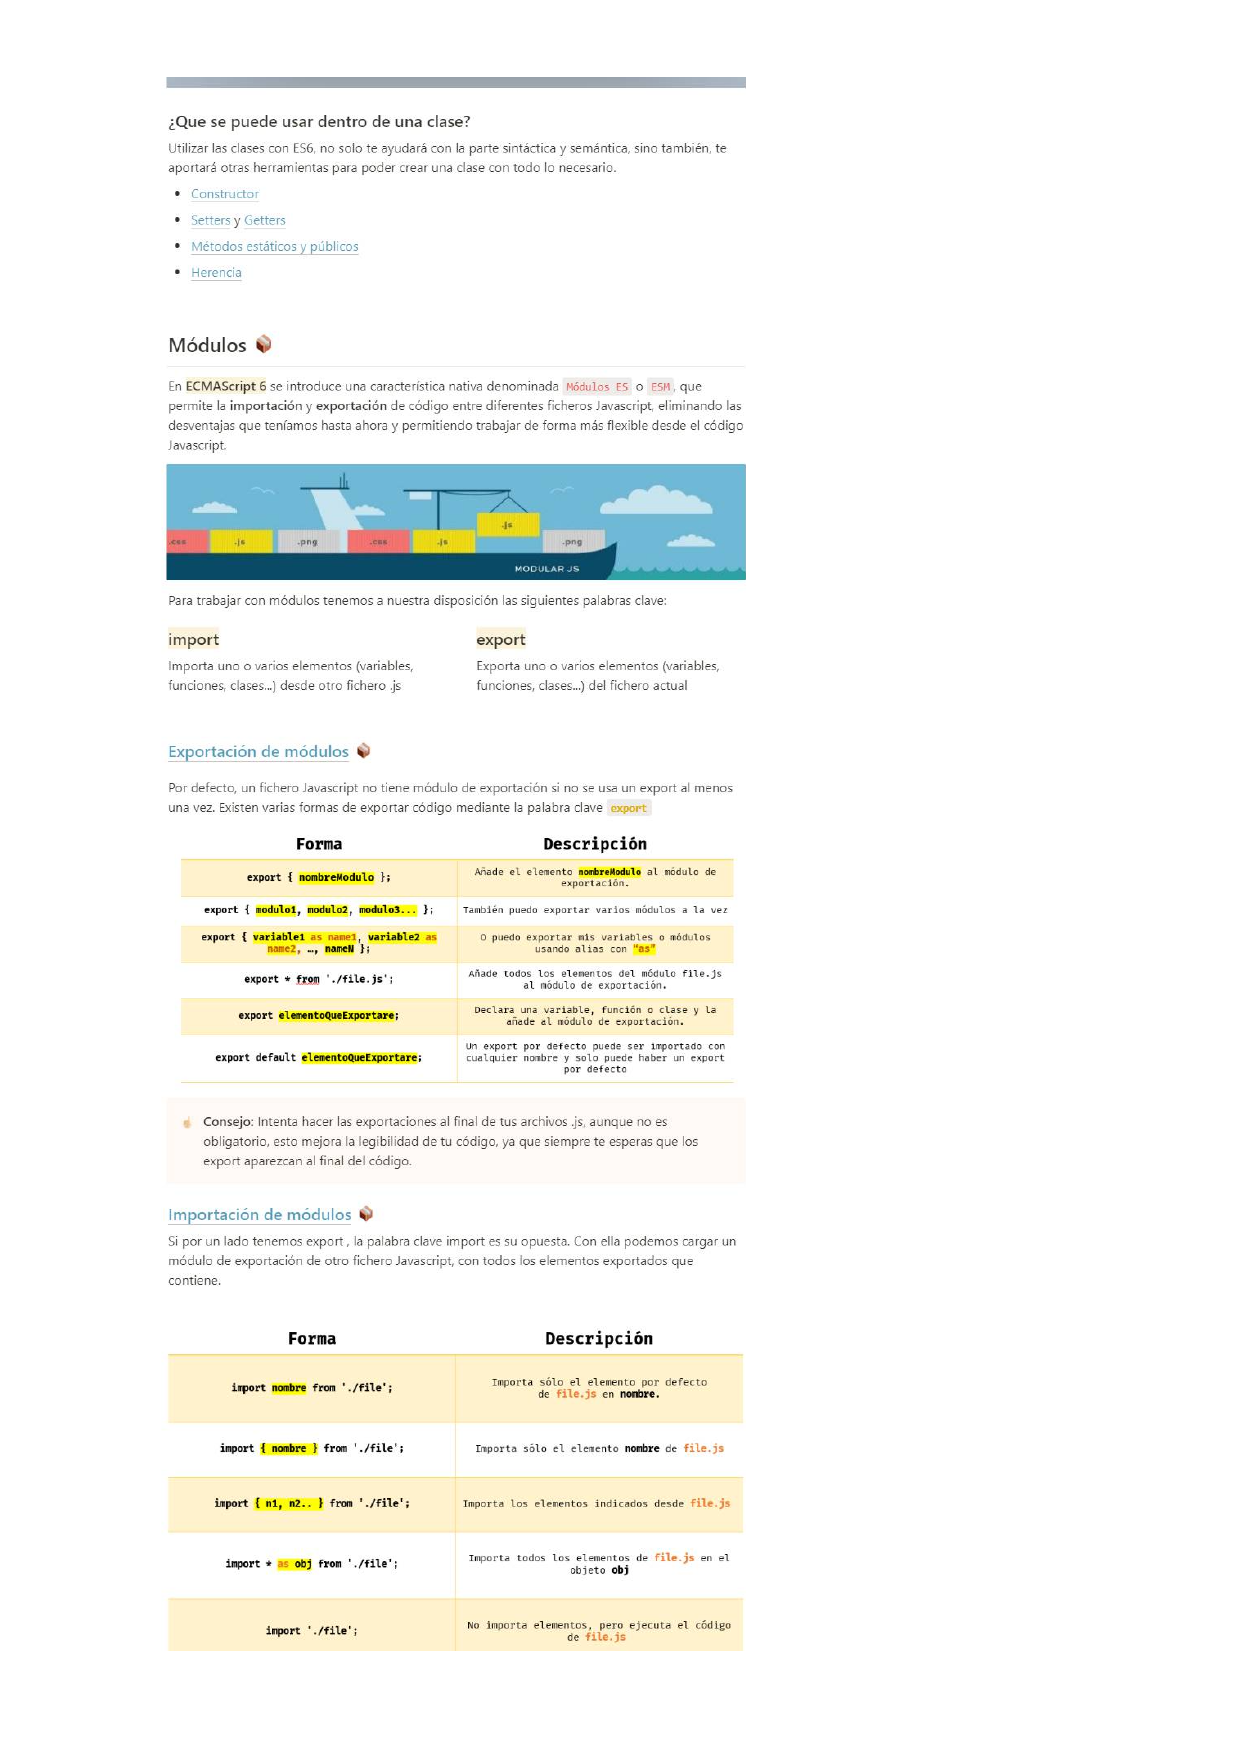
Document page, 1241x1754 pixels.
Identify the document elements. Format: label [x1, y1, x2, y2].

picture [148, 77, 747, 1651]
